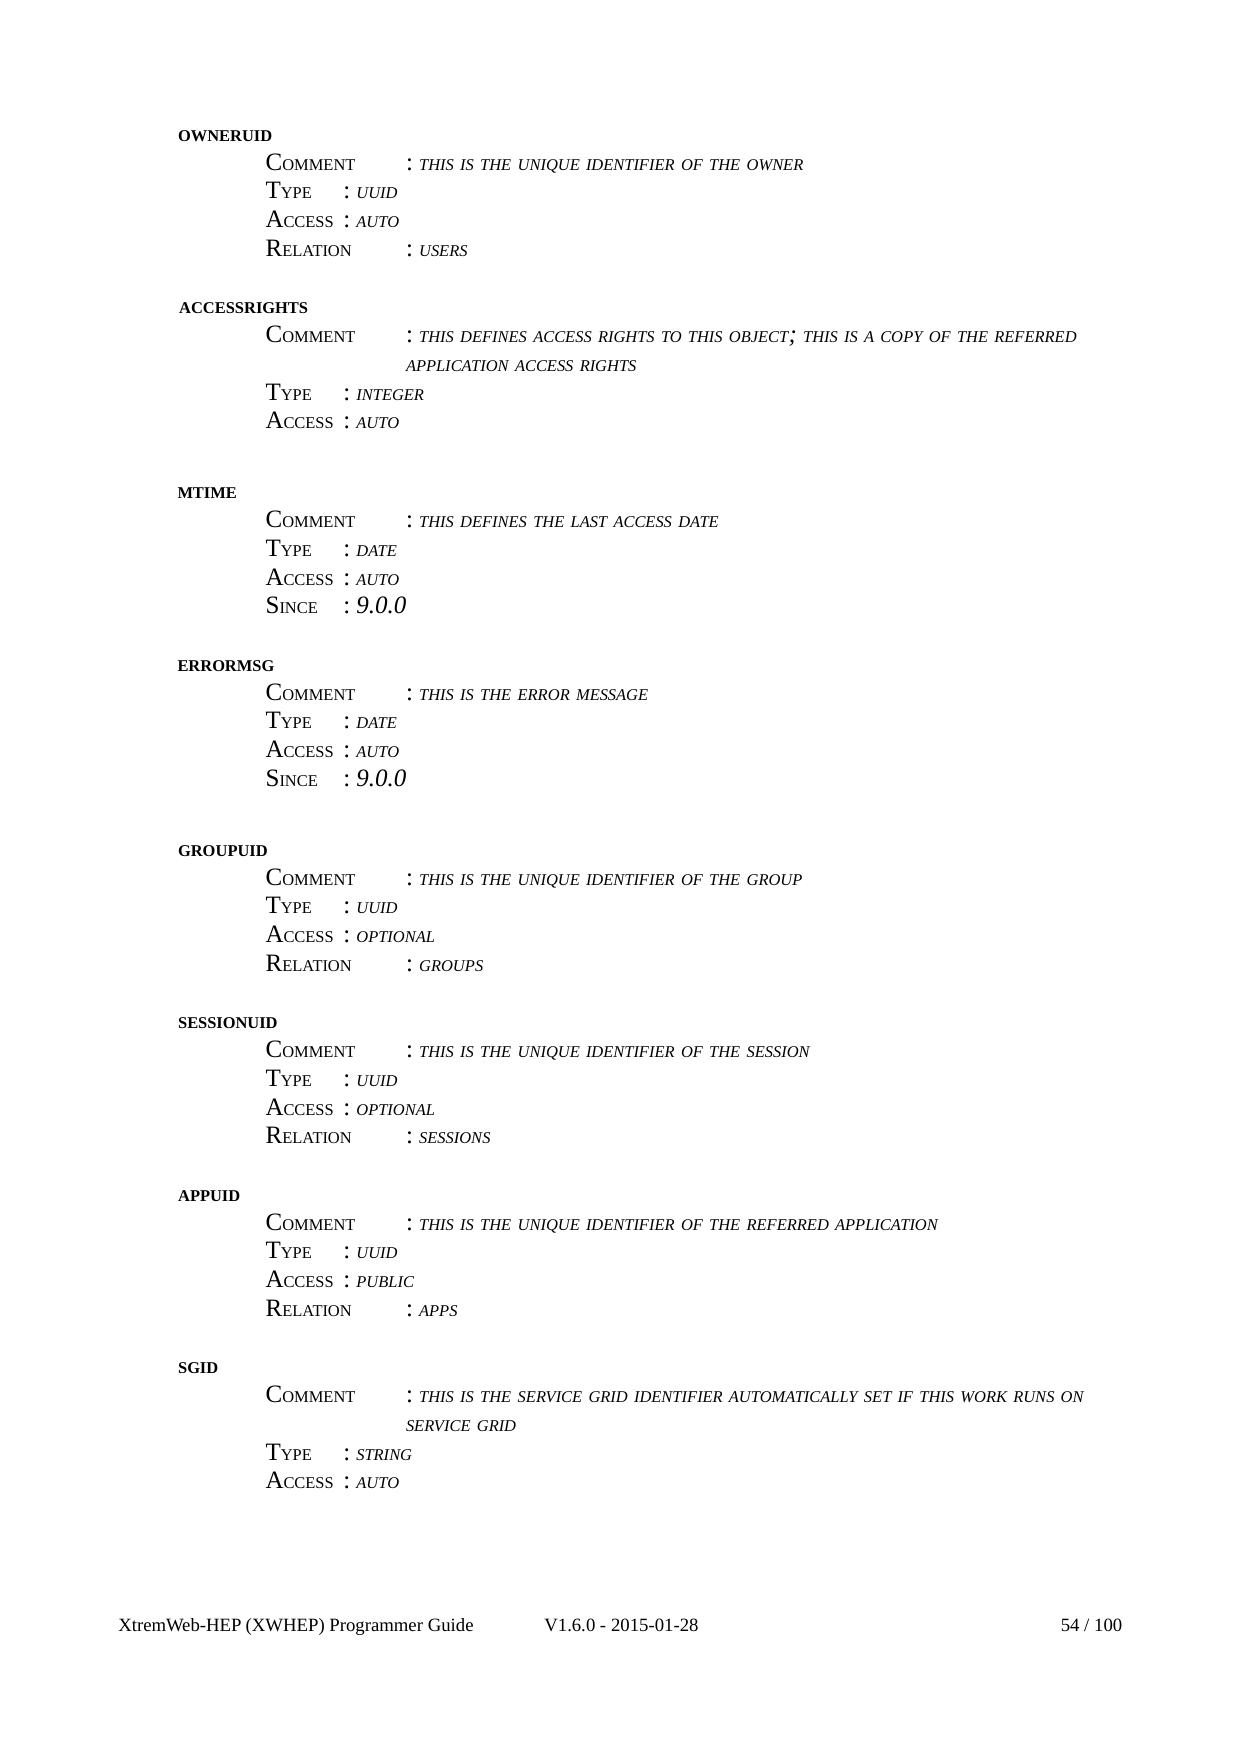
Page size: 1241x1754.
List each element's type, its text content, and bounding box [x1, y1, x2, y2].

text Since : 9.0.0 [265, 763, 1122, 792]
text Relation : groups [265, 948, 1122, 977]
text accessrights [179, 291, 1122, 319]
text Comment : this defines the last access date [265, 504, 1122, 533]
text Type : date [265, 706, 1122, 734]
text Access : auto [265, 406, 1122, 434]
text Relation : users [265, 233, 1122, 262]
text Type : integer [265, 377, 1122, 406]
text Comment : this defines access rights to this object; this is a copy of the referred application access rights [265, 319, 1122, 377]
text Comment : this is the service grid identifier automatically set if this work runs on service grid [265, 1379, 1122, 1437]
text Type : uuid [265, 891, 1122, 919]
text Comment : this is the unique identifier of the owner [265, 147, 1122, 176]
text sgid [178, 1351, 1122, 1379]
text Access : auto [265, 562, 1122, 591]
text Type : uuid [265, 1063, 1122, 1092]
text Comment : this is the error message [265, 677, 1122, 706]
text Comment : this is the unique identifier of the referred application [265, 1207, 1122, 1236]
text Access : optional [265, 1092, 1122, 1121]
text sessionuid [178, 1006, 1122, 1034]
text Relation : apps [265, 1293, 1122, 1322]
text owneruid [178, 118, 1122, 147]
text groupuid [178, 833, 1122, 862]
text mtime [177, 476, 1122, 504]
text Access : auto [265, 1466, 1122, 1494]
text appuid [178, 1178, 1122, 1207]
text Type : string [265, 1437, 1122, 1466]
text Access : auto [265, 204, 1122, 233]
text Access : auto [265, 734, 1122, 763]
text Comment : this is the unique identifier of the session [265, 1034, 1122, 1063]
text Type : uuid [265, 176, 1122, 204]
text Comment : this is the unique identifier of the group [265, 862, 1122, 891]
text Type : date [265, 533, 1122, 562]
text errormsg [177, 648, 1122, 677]
text Type : uuid [265, 1236, 1122, 1264]
text Access : optional [265, 919, 1122, 948]
text Access : public [265, 1264, 1122, 1293]
text Relation : sessions [265, 1121, 1122, 1149]
text Since : 9.0.0 [265, 591, 1122, 619]
